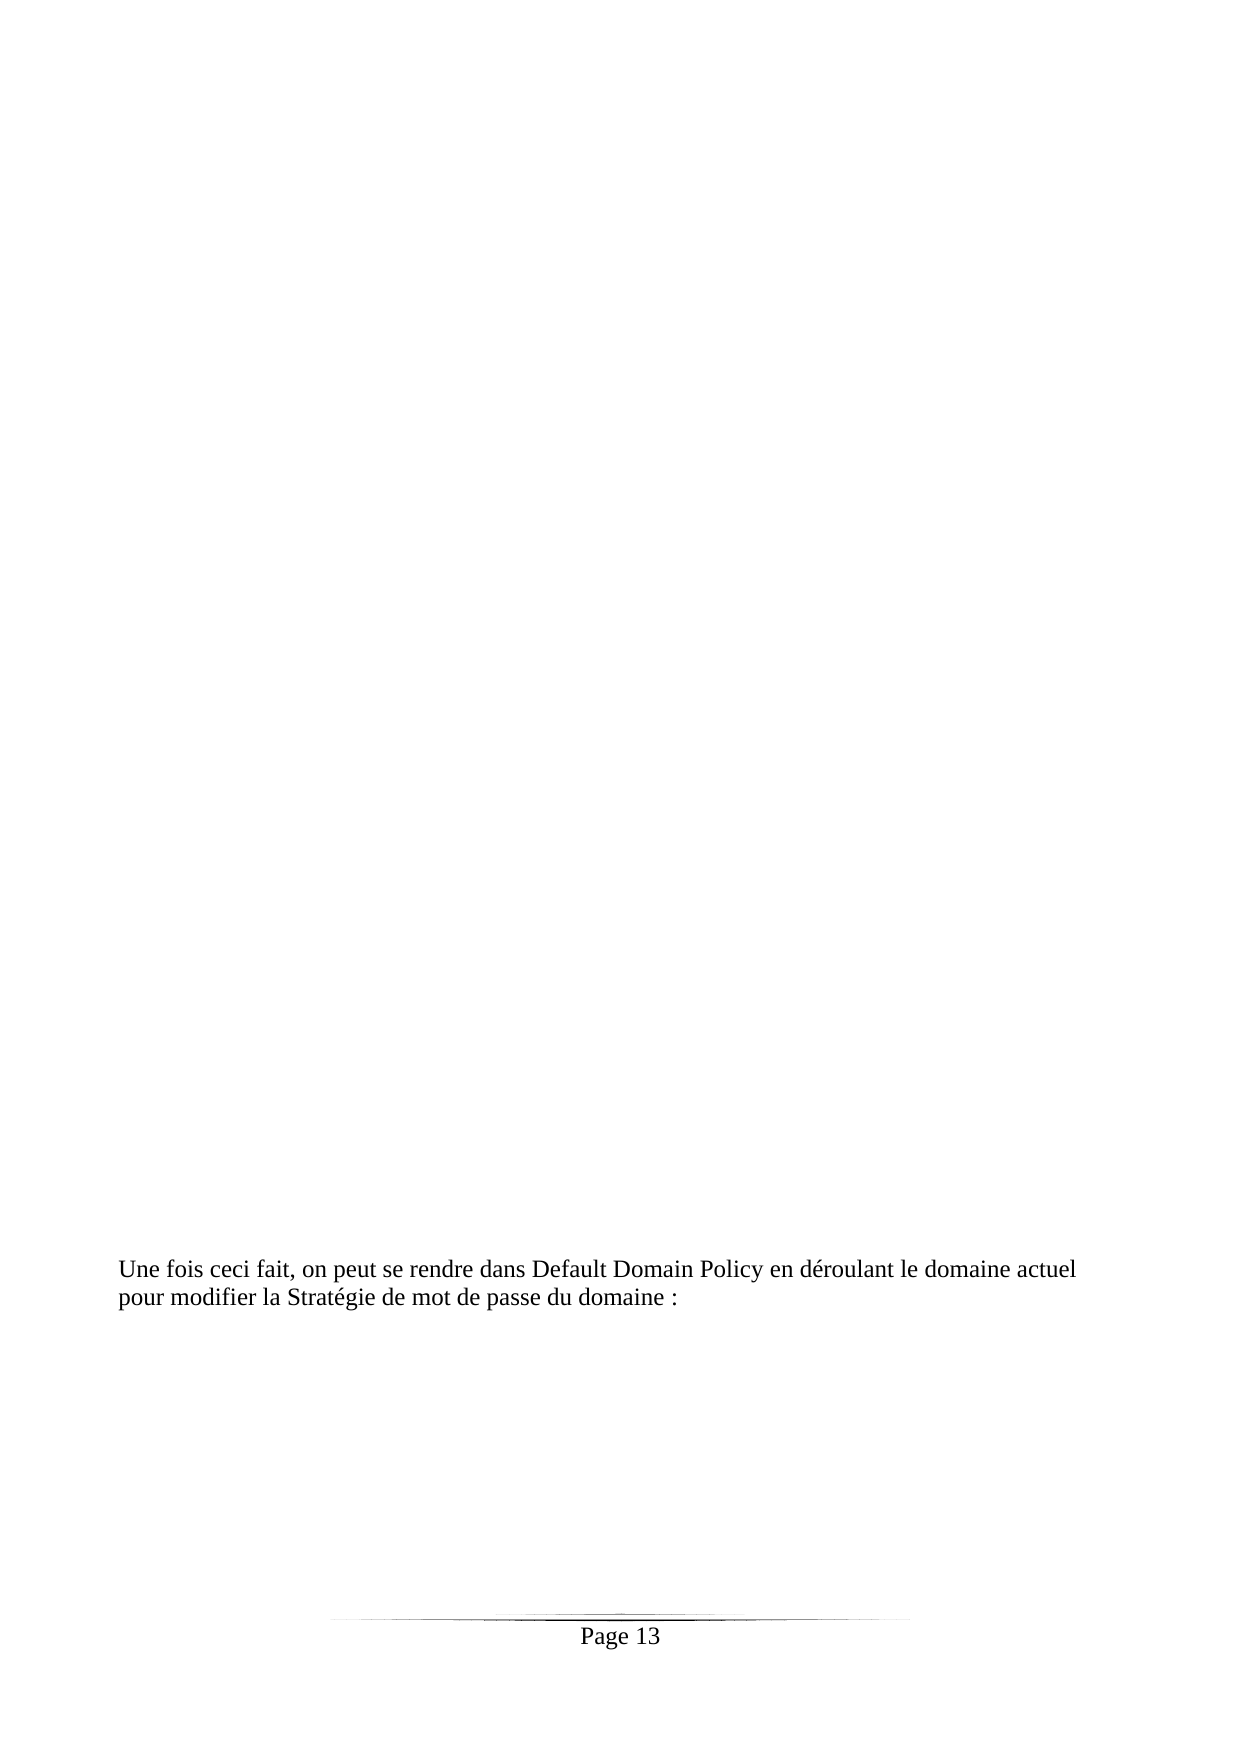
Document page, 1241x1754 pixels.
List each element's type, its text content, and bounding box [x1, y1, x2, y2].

text C:/Data/Entreprise --------Commun --------Direction --------Rh --------Technique C:/Data/Users On active le Partage sur le dossier Entreprise et le dossier Users en faisant Propriétés > Partage avancé… > Autorisations > Tout le monde en Contrôle total : (On ajoute un $ au fichier Users lors du Partage pour le définir en tant que partage caché) On peut ensuite ouvrir la Gestion de stratégie de groupe dans Gestionnaire de Serveur > Outils, qui permet de créer les GPO : On commence par créer la GPO qui permettra de faire apparaitre le Lecteur P :Entreprise sur chaque session Utilisateur : On créer également les GPO permettant de bloquer la base de registre et le panneau de configuration aux utilisateurs : On place ensuite ces différentes GPO dans les bonnes OU pour qu’elles concernent seulement les utilisateurs souhaités : Une fois ceci fait, on peut se rendre dans Default Domain Policy en déroulant le domaine actuel pour modifier la Stratégie de mot de passe du domaine : Pour finir la configuration du Partage de fichiers, on se rend dans l’outils Gestionnaire de ressources du serveur de fichiers puis dans Filtres de fichiers ou l’on va ajouter un Filtrage actif pour les fichiers finissant par .locky : On se rends ensuite dans Quotas où l’on va ajouter une Limite de Stockage aux dossiers Users : Pour finir, ouvrir l’Outils DHCP installé précédemment, faire un clic droit sur IPv4 puis Nouvelle Etendue, qui va permettre de créer notre étendue d’adresses IP pour notre DHCP : O On peut également faire une réservation d’adresse IP dans Réservations pour notre machine Cliente (J’ai ici choisis 10.193.102.3) et également ajouter des Options pour l’étendue que l’on vient de créer : L’option 1 de valeur 0x2 permet de désactiver NetBios sur toutes les machines clientes du serveur. L’option 2 permet de définir la Passerelle par défaut des machines clientes du serveur. L’option 3 permet de définir l’adresse IP du serveur DNS sur les machines clientes du serveur. Notre configuration est maintenant terminée, on peut finir par installer si on le souhaite les fonctionnalités RSAT sur la machine Cliente pour accéder au serveur Active Directory à Distance et pouvoir l’administrer plus facilement : On peut ensuite démarrer la machine Client, rejoindre le Réseau dom.lula.fr et se connecter avec l’un des utilisateurs pour vérifier si celui-ci à bien les bons accès sur le partage de fichiers et si il récupère bien une adresse IP ! Tout devrait être fonctionnel ! Comment faire ? : On peut ensuite changer de session pour utiliser n’importe quel compte utilisateur créé précédemment ! Je conseille également de désactiver l’énumération basée sur l’accès dans Gestionnaire de Serveur > Partage, celle-ci forçant à faire disparaitre les fichiers auquel les utilisateurs n’ont pas accès, ce qui n’est pas pratique... : Sources : OpenNebula | Moodle https://learn.microsoft.com/ Alexandre Rota | Explications de Cours [118, 75, 1122, 1599]
